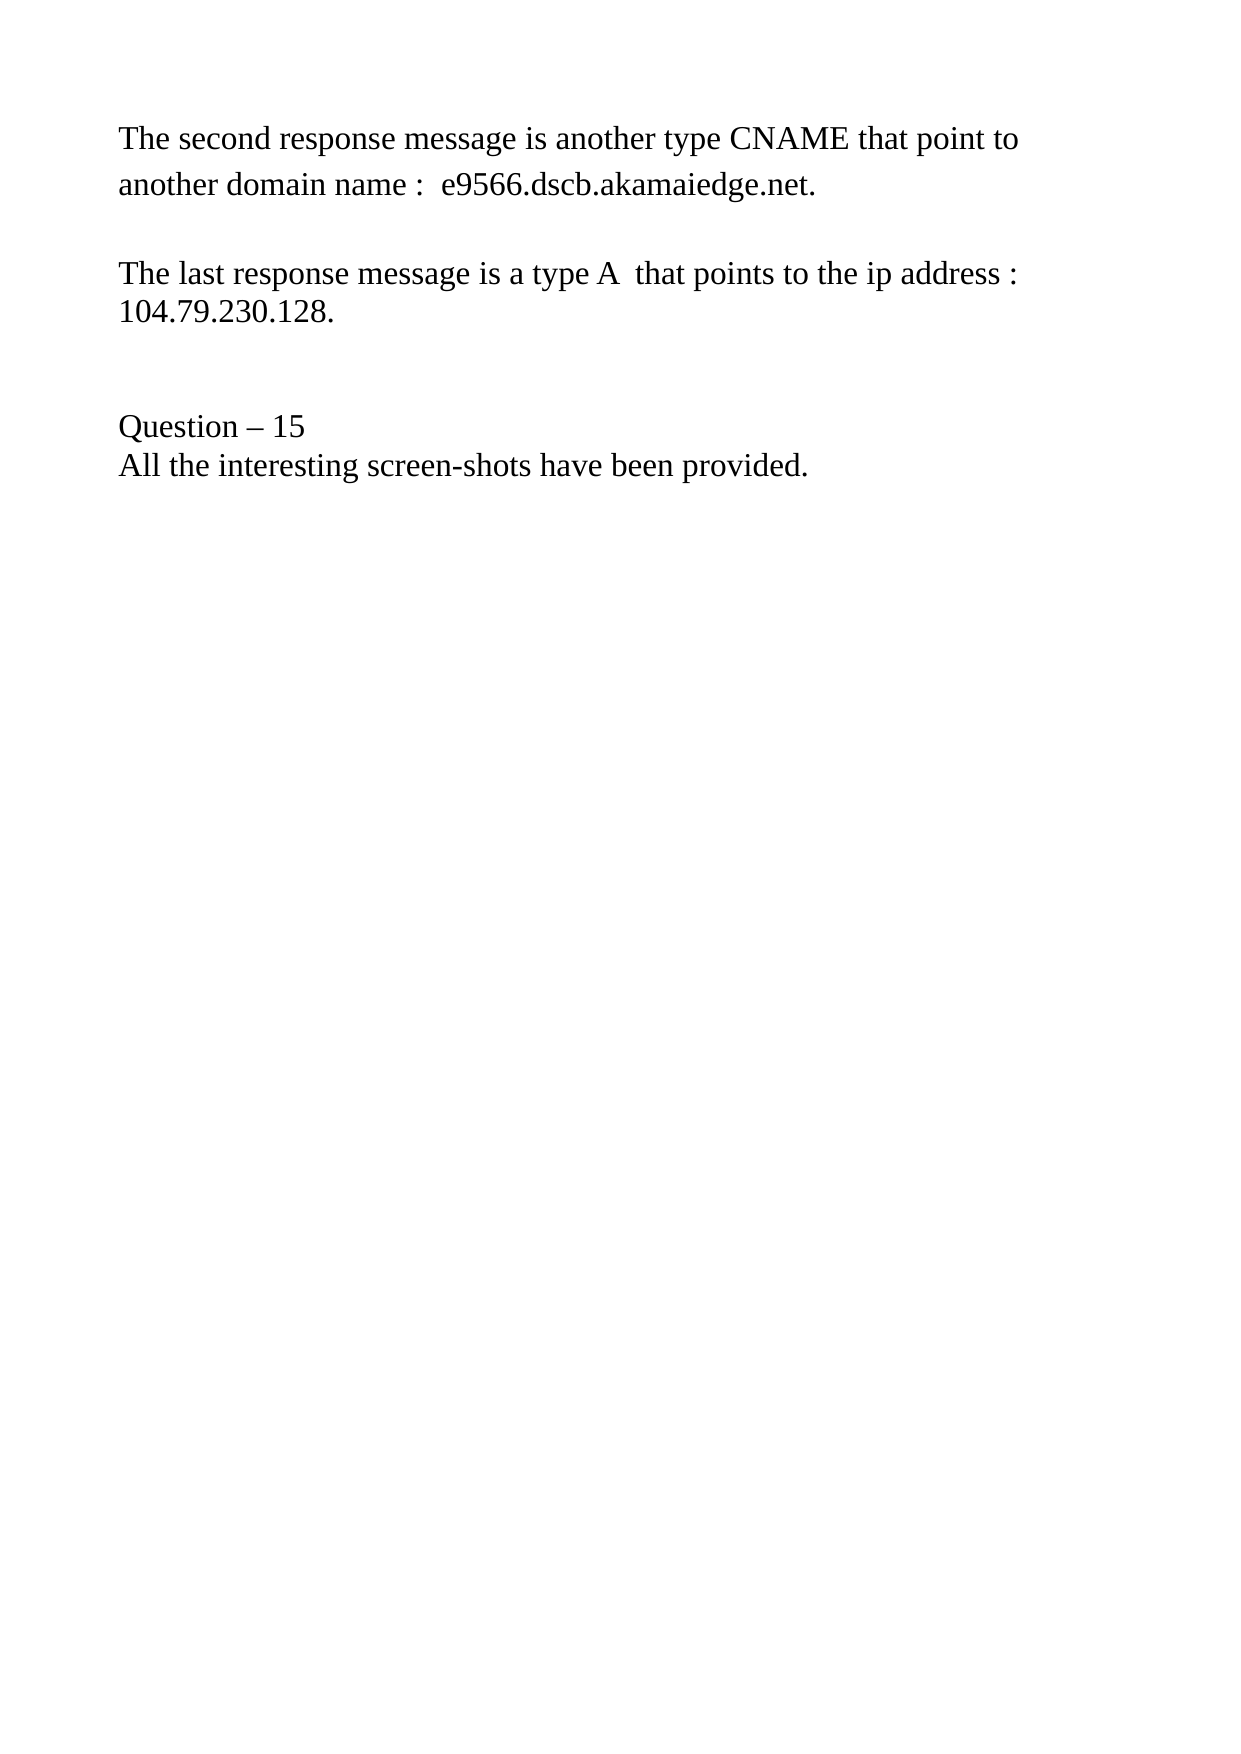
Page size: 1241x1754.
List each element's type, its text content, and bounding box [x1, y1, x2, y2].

text The second response message is another type CNAME that point to another domain name : e9566.dscb.akamaiedge.net. [118, 118, 1122, 202]
text Question – 15 [118, 407, 1122, 445]
text All the interesting screen-shots have been provided. [118, 445, 1122, 483]
text The last response message is a type A that points to the ip address : 104.79.230.128. [118, 253, 1122, 330]
